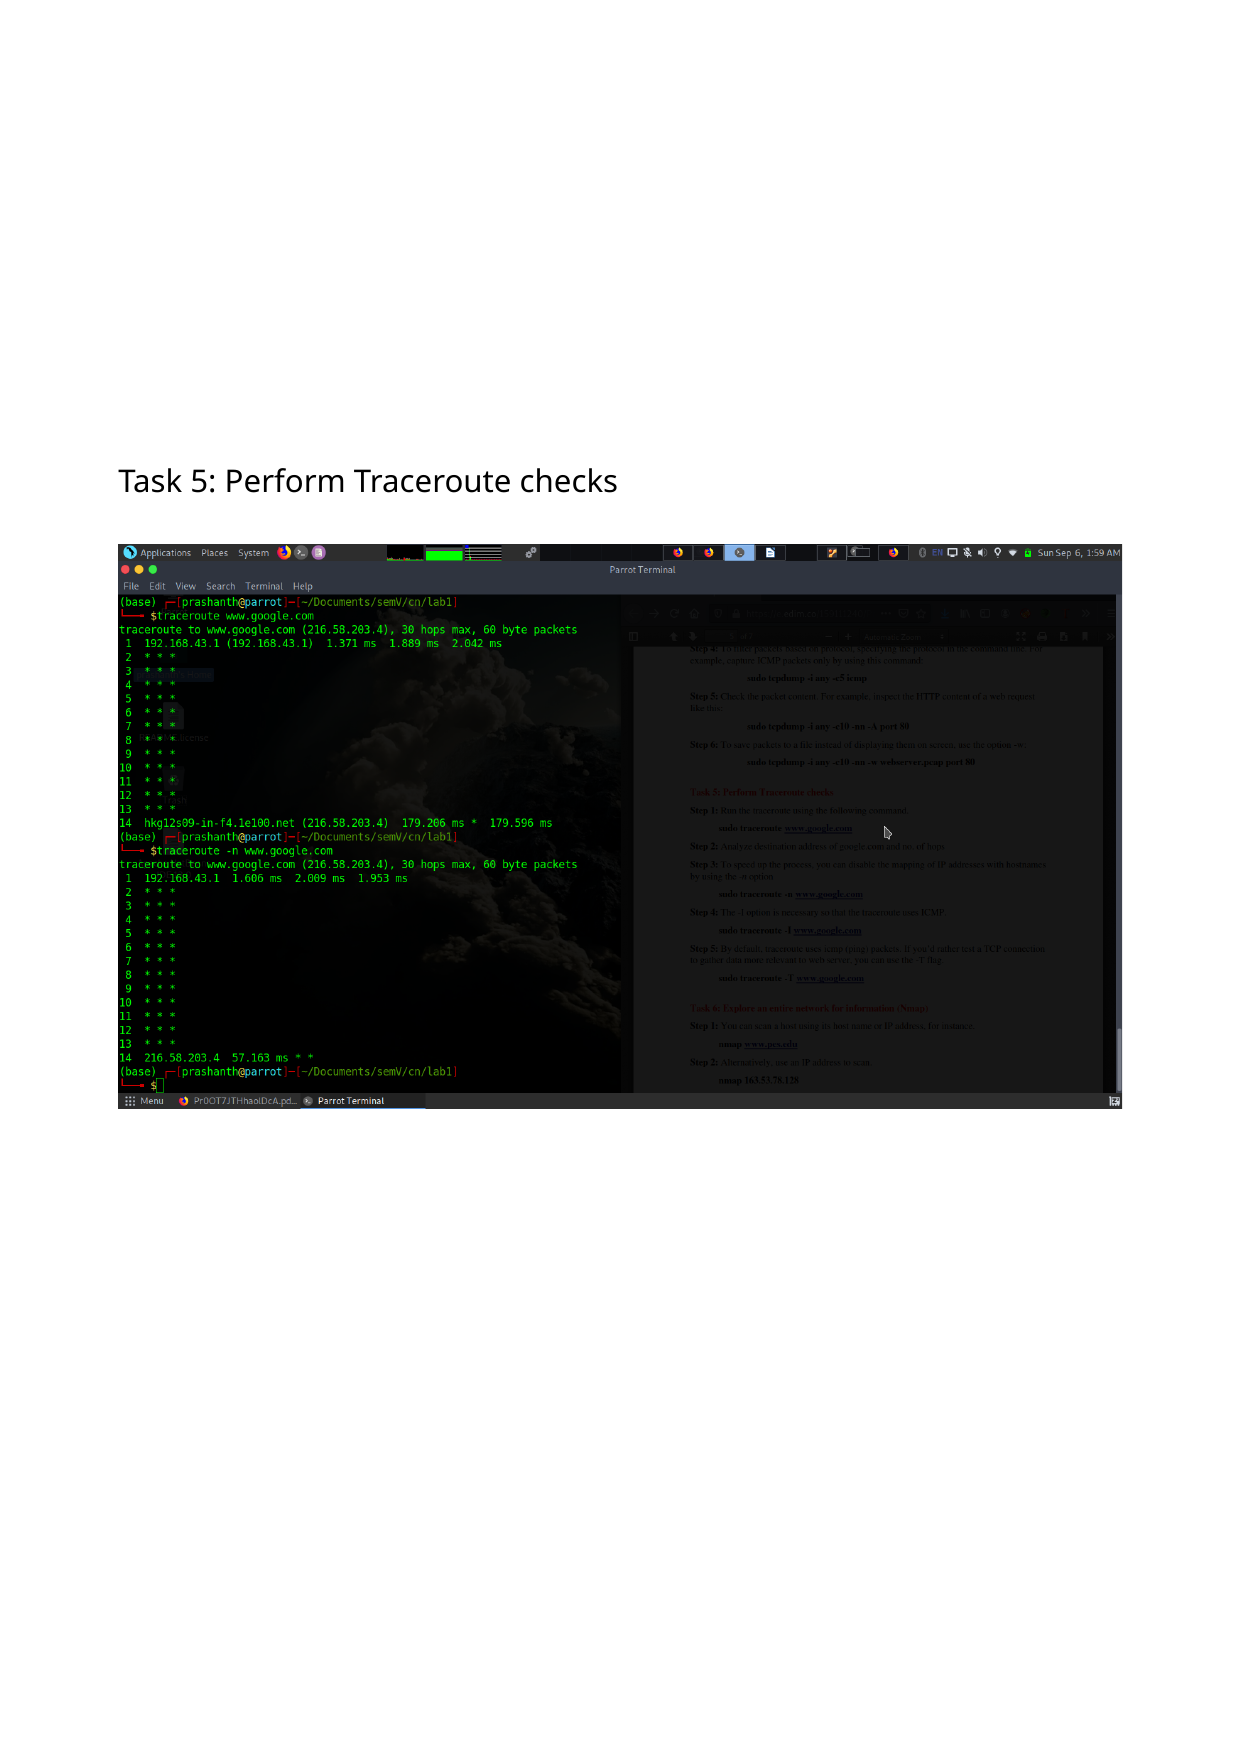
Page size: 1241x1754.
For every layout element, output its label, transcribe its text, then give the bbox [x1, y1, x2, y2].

text Task 5: Perform Traceroute checks [118, 459, 1122, 502]
picture [118, 544, 1123, 1109]
